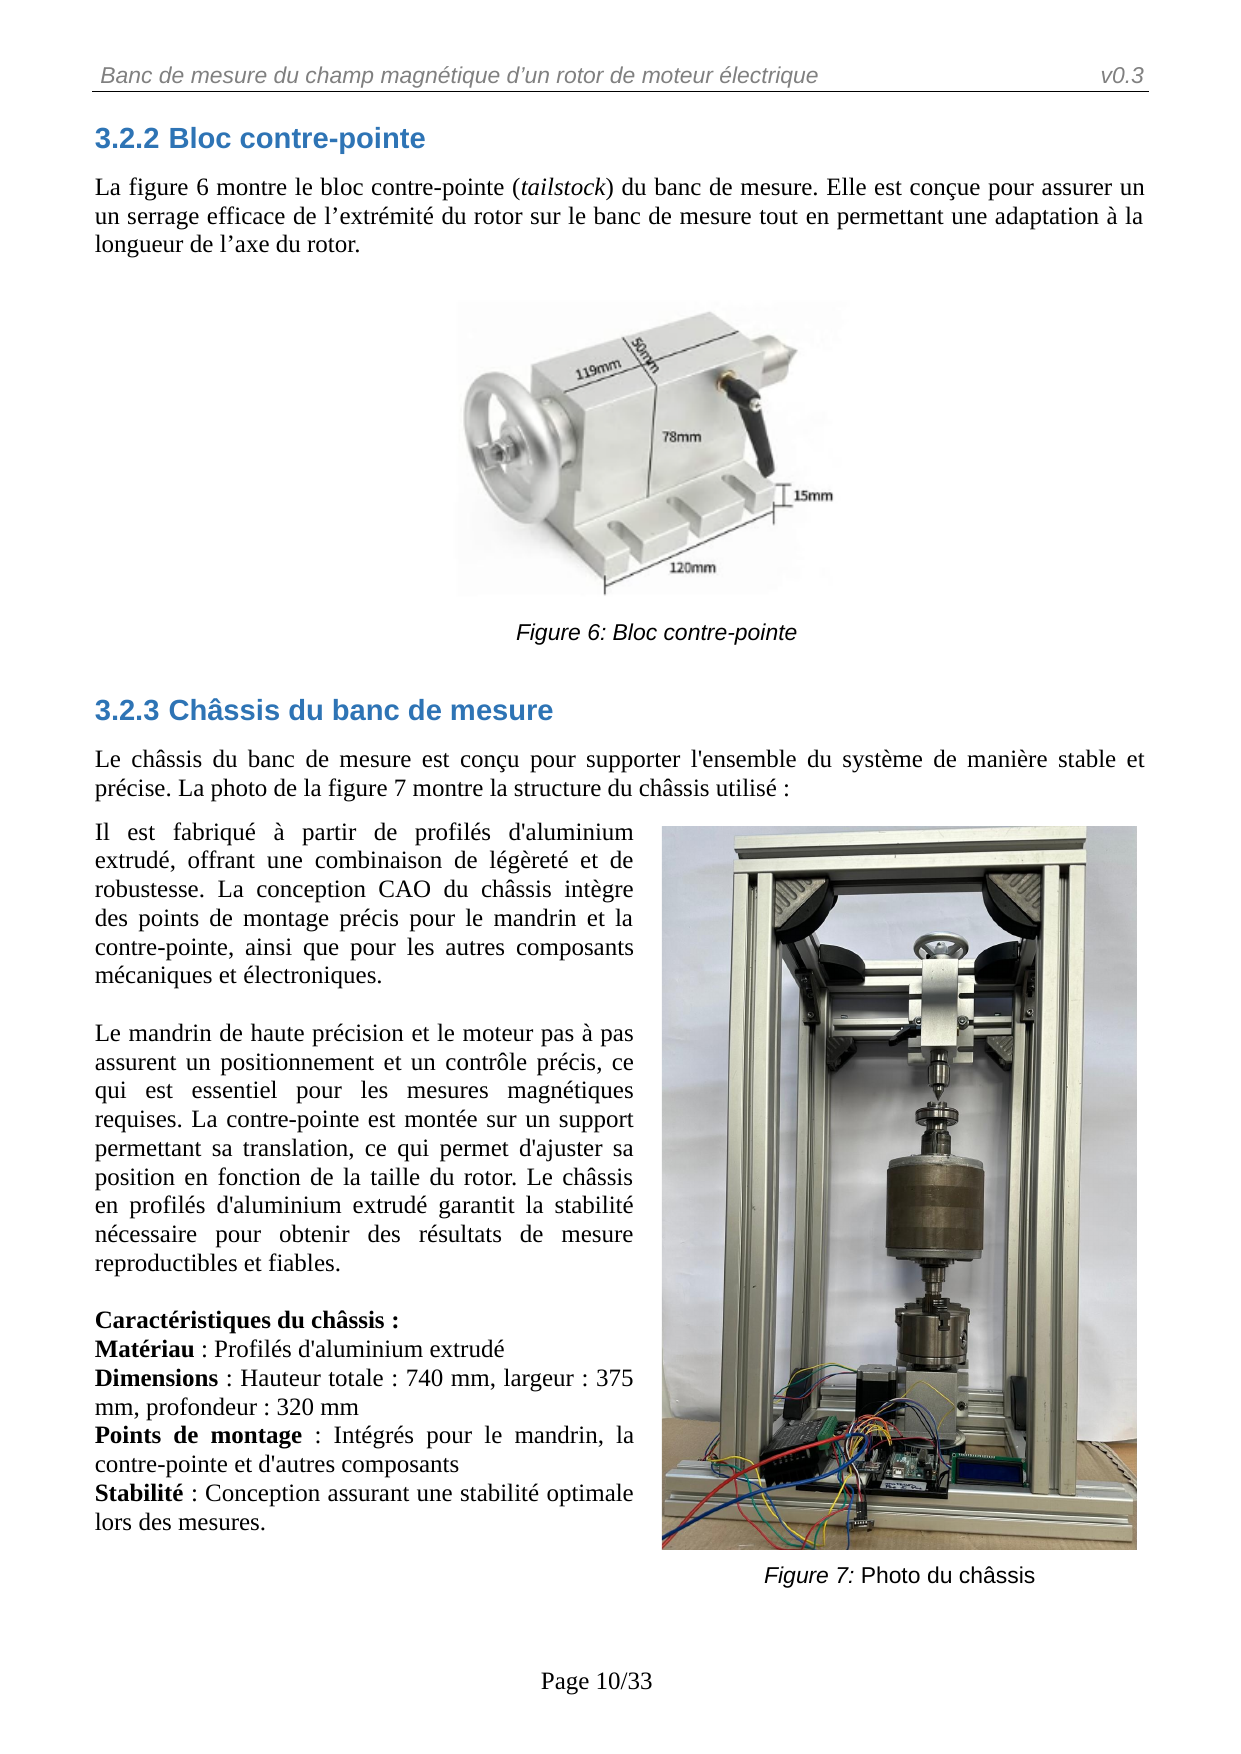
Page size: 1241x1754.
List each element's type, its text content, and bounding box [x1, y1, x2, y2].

picture [448, 270, 867, 607]
text La figure 6 montre le bloc contre-pointe (tailstock) du banc de mesure. Elle est conçue pour assurer un un serrage efficace de l’extrémité du rotor sur le banc de mesure tout en permettant une adaptation à la longueur de l’axe du rotor. [94, 172, 1146, 258]
text Il est fabriqué à partir de profilés d'aluminium extrudé, offrant une combinaison de légèreté et de robustesse. La conception CAO du châssis intègre des points de montage précis pour le mandrin et la contre-pointe, ainsi que pour les autres composants mécaniques et électroniques. [94, 817, 1147, 989]
picture [661, 826, 1137, 1550]
subtitle Bloc contre-pointe [94, 121, 1146, 154]
text Points de montage : Intégrés pour le mandrin, la contre-pointe et d'autres composants [94, 1420, 652, 1478]
text Matériau : Profilés d'aluminium extrudé [94, 1334, 652, 1363]
text Dimensions : Hauteur totale : 740 mm, largeur : 375 mm, profondeur : 320 mm [94, 1363, 652, 1420]
text Figure 7: Photo du châssis [652, 839, 1147, 1589]
list Le châssis du banc de mesure est conçu pour supporter l'ensemble du système de manière stable et précise. La photo de la figure 7 montre la structure du châssis utilisé : [57, 744, 1146, 802]
text Caractéristiques du châssis : [94, 1305, 652, 1334]
list Figure 6: Bloc contre-pointe [448, 607, 867, 646]
subtitle Châssis du banc de mesure [94, 693, 1146, 727]
text Le mandrin de haute précision et le moteur pas à pas assurent un positionnement et un contrôle précis, ce qui est essentiel pour les mesures magnétiques requises. La contre-pointe est montée sur un support permettant sa translation, ce qui permet d'ajuster sa position en fonction de la taille du rotor. Le châssis en profilés d'aluminium extrudé garantit la stabilité nécessaire pour obtenir des résultats de mesure reproductibles et fiables. [94, 1018, 652, 1277]
text Stabilité : Conception assurant une stabilité optimale lors des mesures. [94, 1478, 652, 1535]
